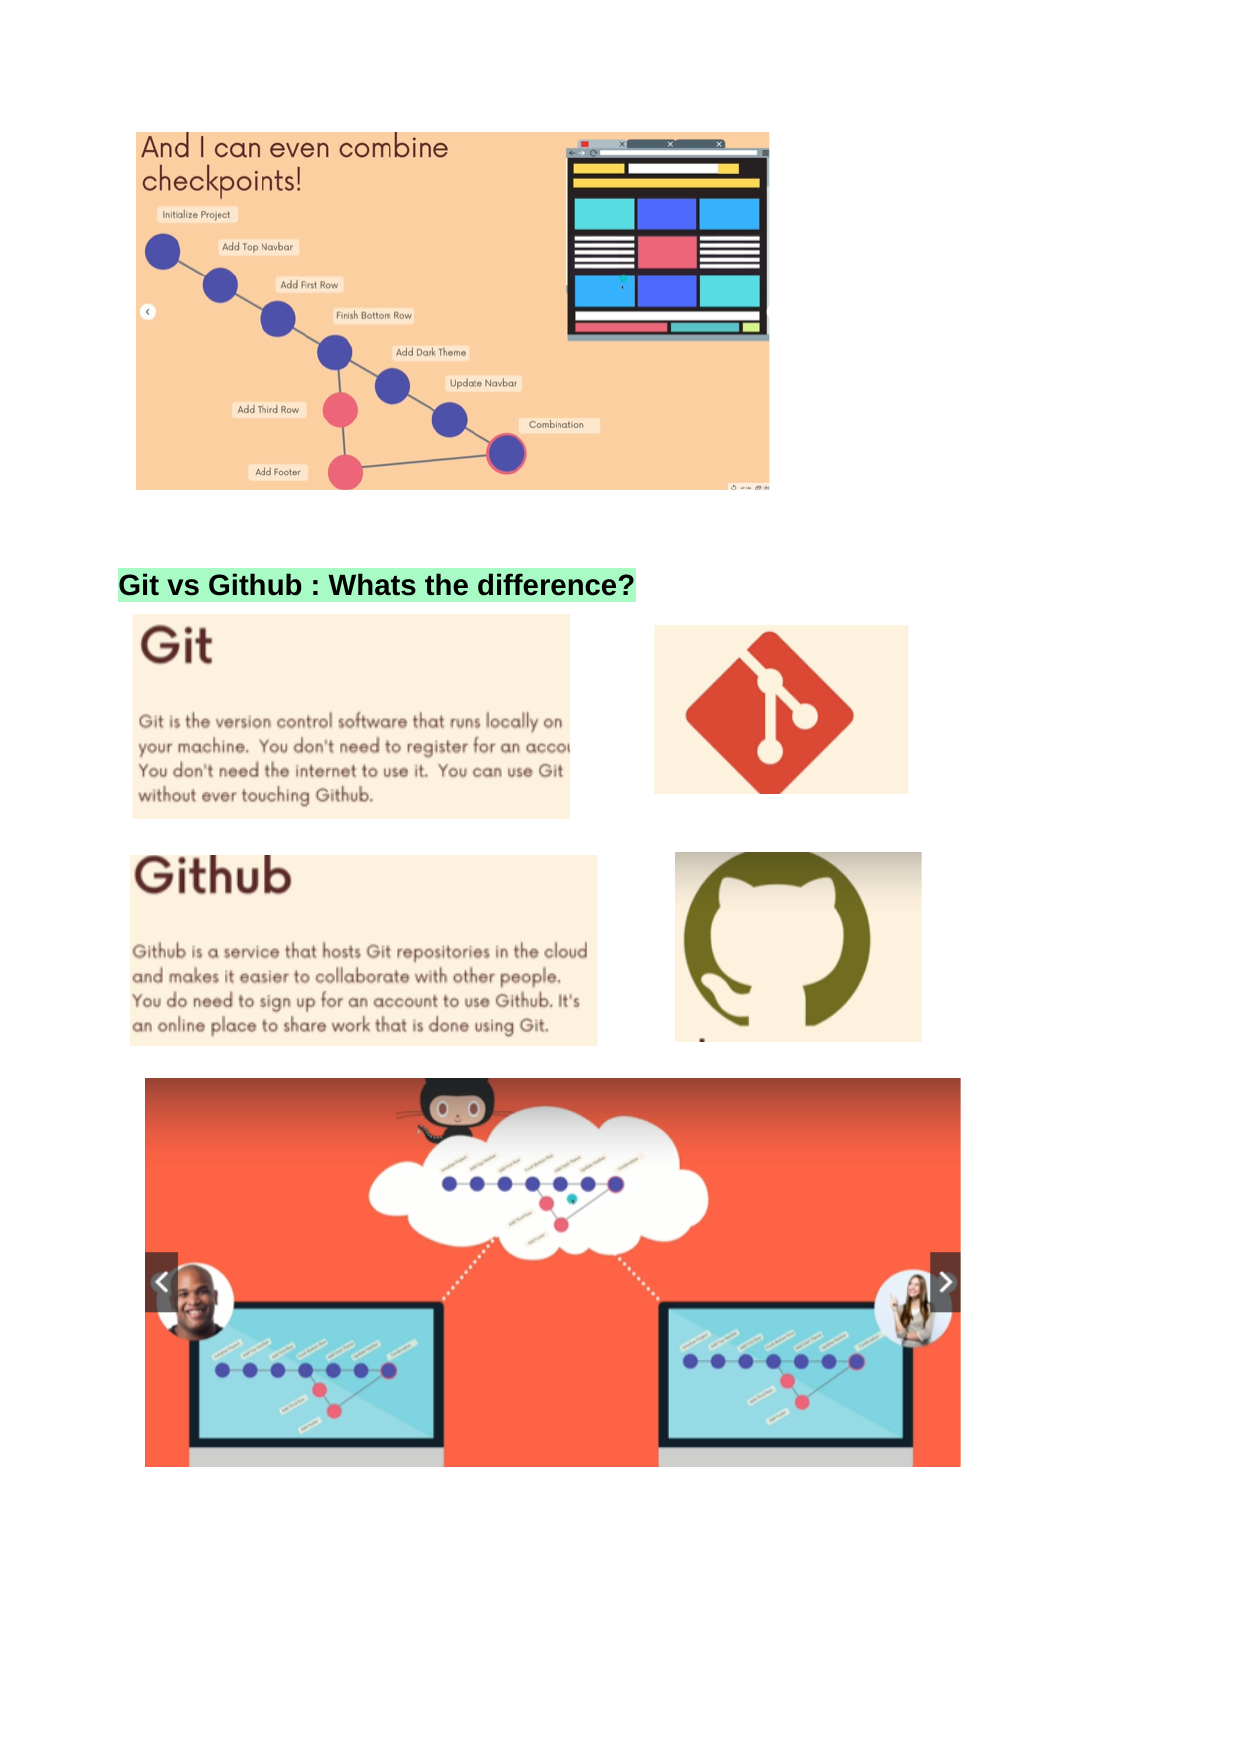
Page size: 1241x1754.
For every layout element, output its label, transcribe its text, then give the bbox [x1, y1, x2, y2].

picture [130, 855, 598, 1046]
picture [654, 625, 909, 794]
picture [136, 132, 770, 490]
subtitle Git vs Github : Whats the difference? [636, 568, 1122, 602]
picture [145, 1078, 961, 1467]
picture [132, 614, 571, 819]
picture [675, 852, 922, 1042]
